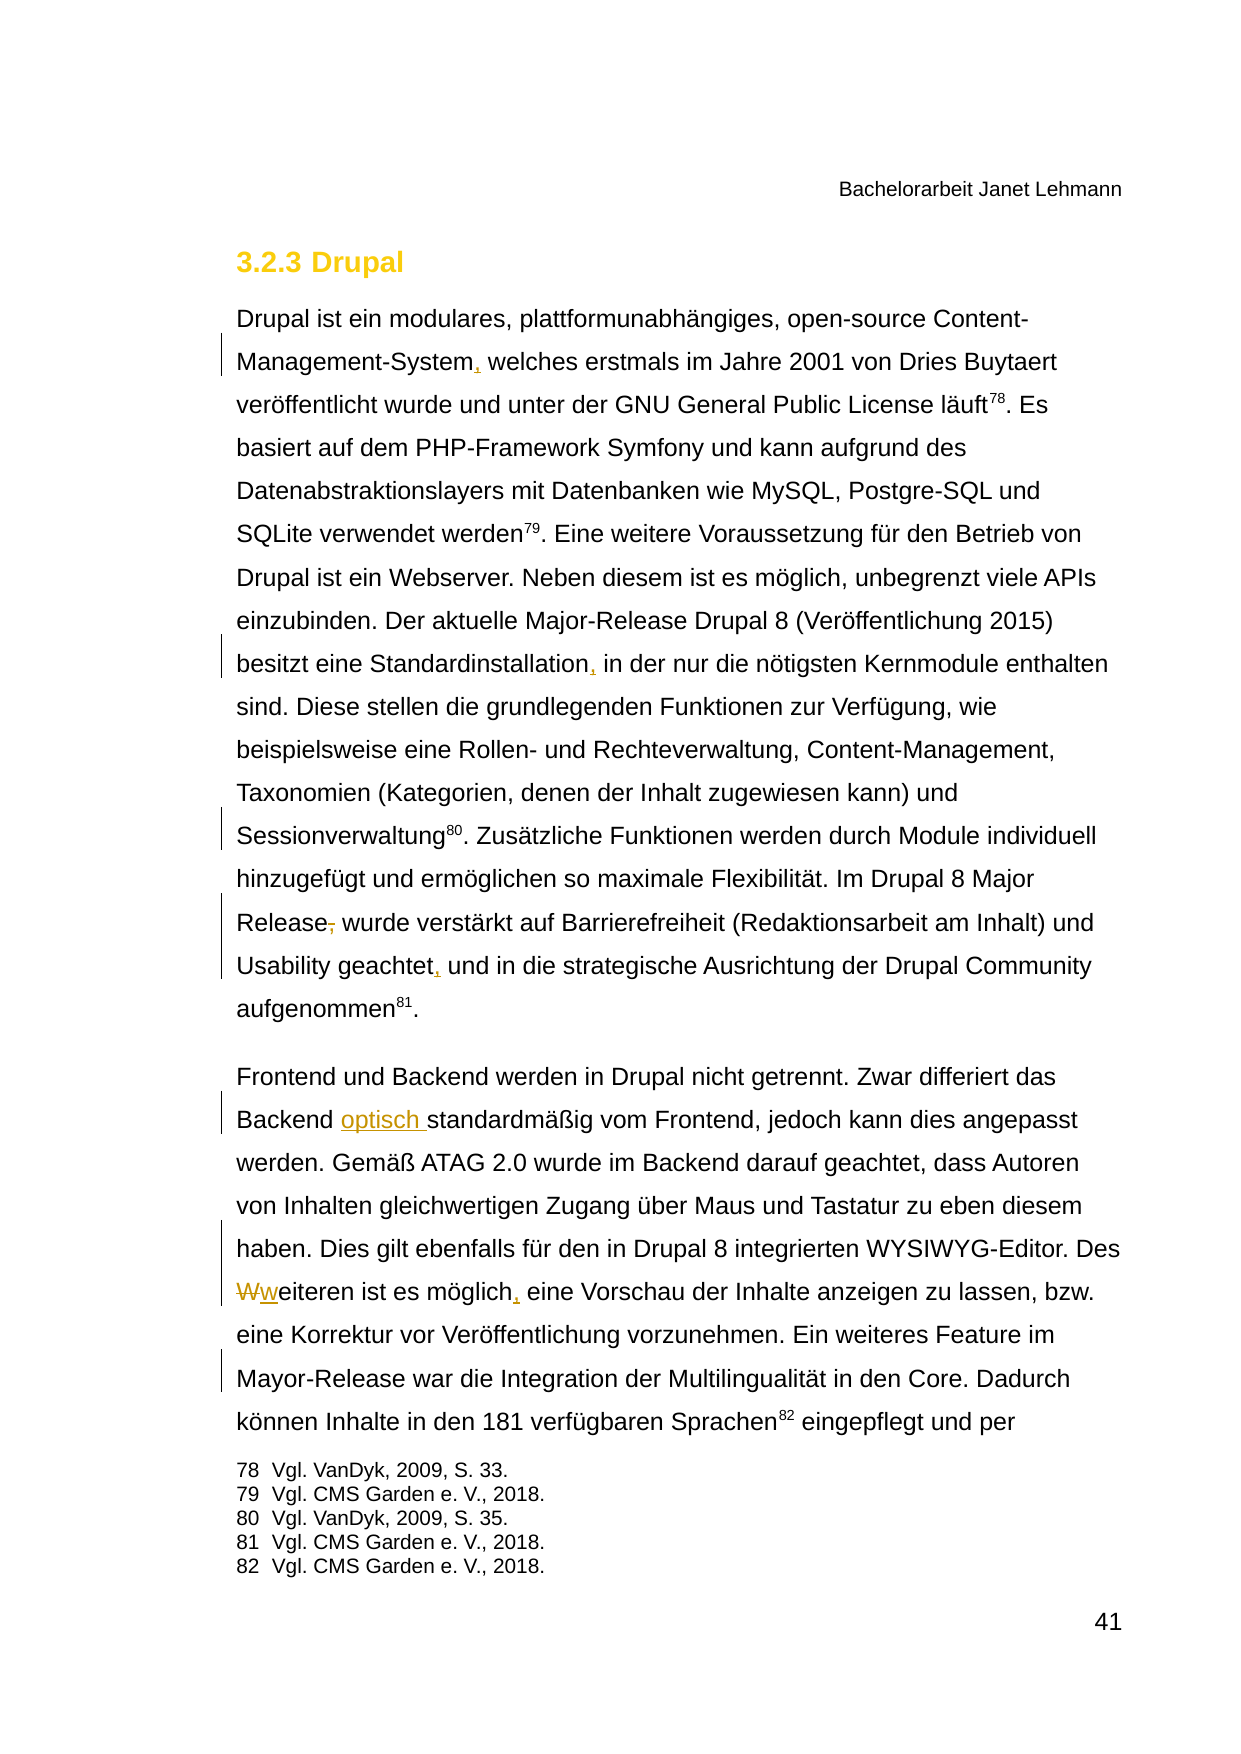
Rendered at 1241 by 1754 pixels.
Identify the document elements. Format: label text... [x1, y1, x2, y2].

text Frontend und Backend werden in Drupal nicht getrennt. Zwar differiert das Backend optisch standardmäßig vom Frontend, jedoch kann dies angepasst werden. Gemäß ATAG 2.0 wurde im Backend darauf geachtet, dass Autoren von Inhalten gleichwertigen Zugang über Maus und Tastatur zu eben diesem haben. Dies gilt ebenfalls für den in Drupal 8 integrierten WYSIWYG-Editor. Des weiteren ist es möglich, eine Vorschau der Inhalte anzeigen zu lassen, bzw. eine Korrektur vor Veröffentlichung vorzunehmen. Ein weiteres Feature im Mayor-Release war die Integration der Multilingualität in den Core. Dadurch können Inhalte in den 181 verfügbaren Sprachen eingepflegt und per [236, 1062, 1122, 1436]
text Vgl. CMS Garden e. V., 2018. [236, 1482, 1122, 1506]
text Vgl. VanDyk, 2009, S. 35. [236, 1506, 1122, 1530]
text Drupal ist ein modulares, plattformunabhängiges, open-source Content-Management-System, welches erstmals im Jahre 2001 von Dries Buytaert veröffentlicht wurde und unter der GNU General Public License läuft. Es basiert auf dem PHP-Framework Symfony und kann aufgrund des Datenabstraktionslayers mit Datenbanken wie MySQL, Postgre-SQL und SQLite verwendet werden. Eine weitere Voraussetzung für den Betrieb von Drupal ist ein Webserver. Neben diesem ist es möglich, unbegrenzt viele APIs einzubinden. Der aktuelle Major-Release Drupal 8 (Veröffentlichung 2015) besitzt eine Standardinstallation, in der nur die nötigsten Kernmodule enthalten sind. Diese stellen die grundlegenden Funktionen zur Verfügung, wie beispielsweise eine Rollen- und Rechteverwaltung, Content-Management, Taxonomien (Kategorien, denen der Inhalt zugewiesen kann) und Sessionverwaltung. Zusätzliche Funktionen werden durch Module individuell hinzugefügt und ermöglichen so maximale Flexibilität. Im Drupal 8 Major Release wurde verstärkt auf Barrierefreiheit (Redaktionsarbeit am Inhalt) und Usability geachtet, und in die strategische Ausrichtung der Drupal Community aufgenommen. [236, 304, 1122, 1023]
text Vgl. CMS Garden e. V., 2018. [236, 1554, 1122, 1578]
subtitle Drupal [236, 245, 1122, 279]
text Vgl. CMS Garden e. V., 2018. [236, 1530, 1122, 1554]
text Vgl. VanDyk, 2009, S. 33. [236, 1458, 1122, 1482]
